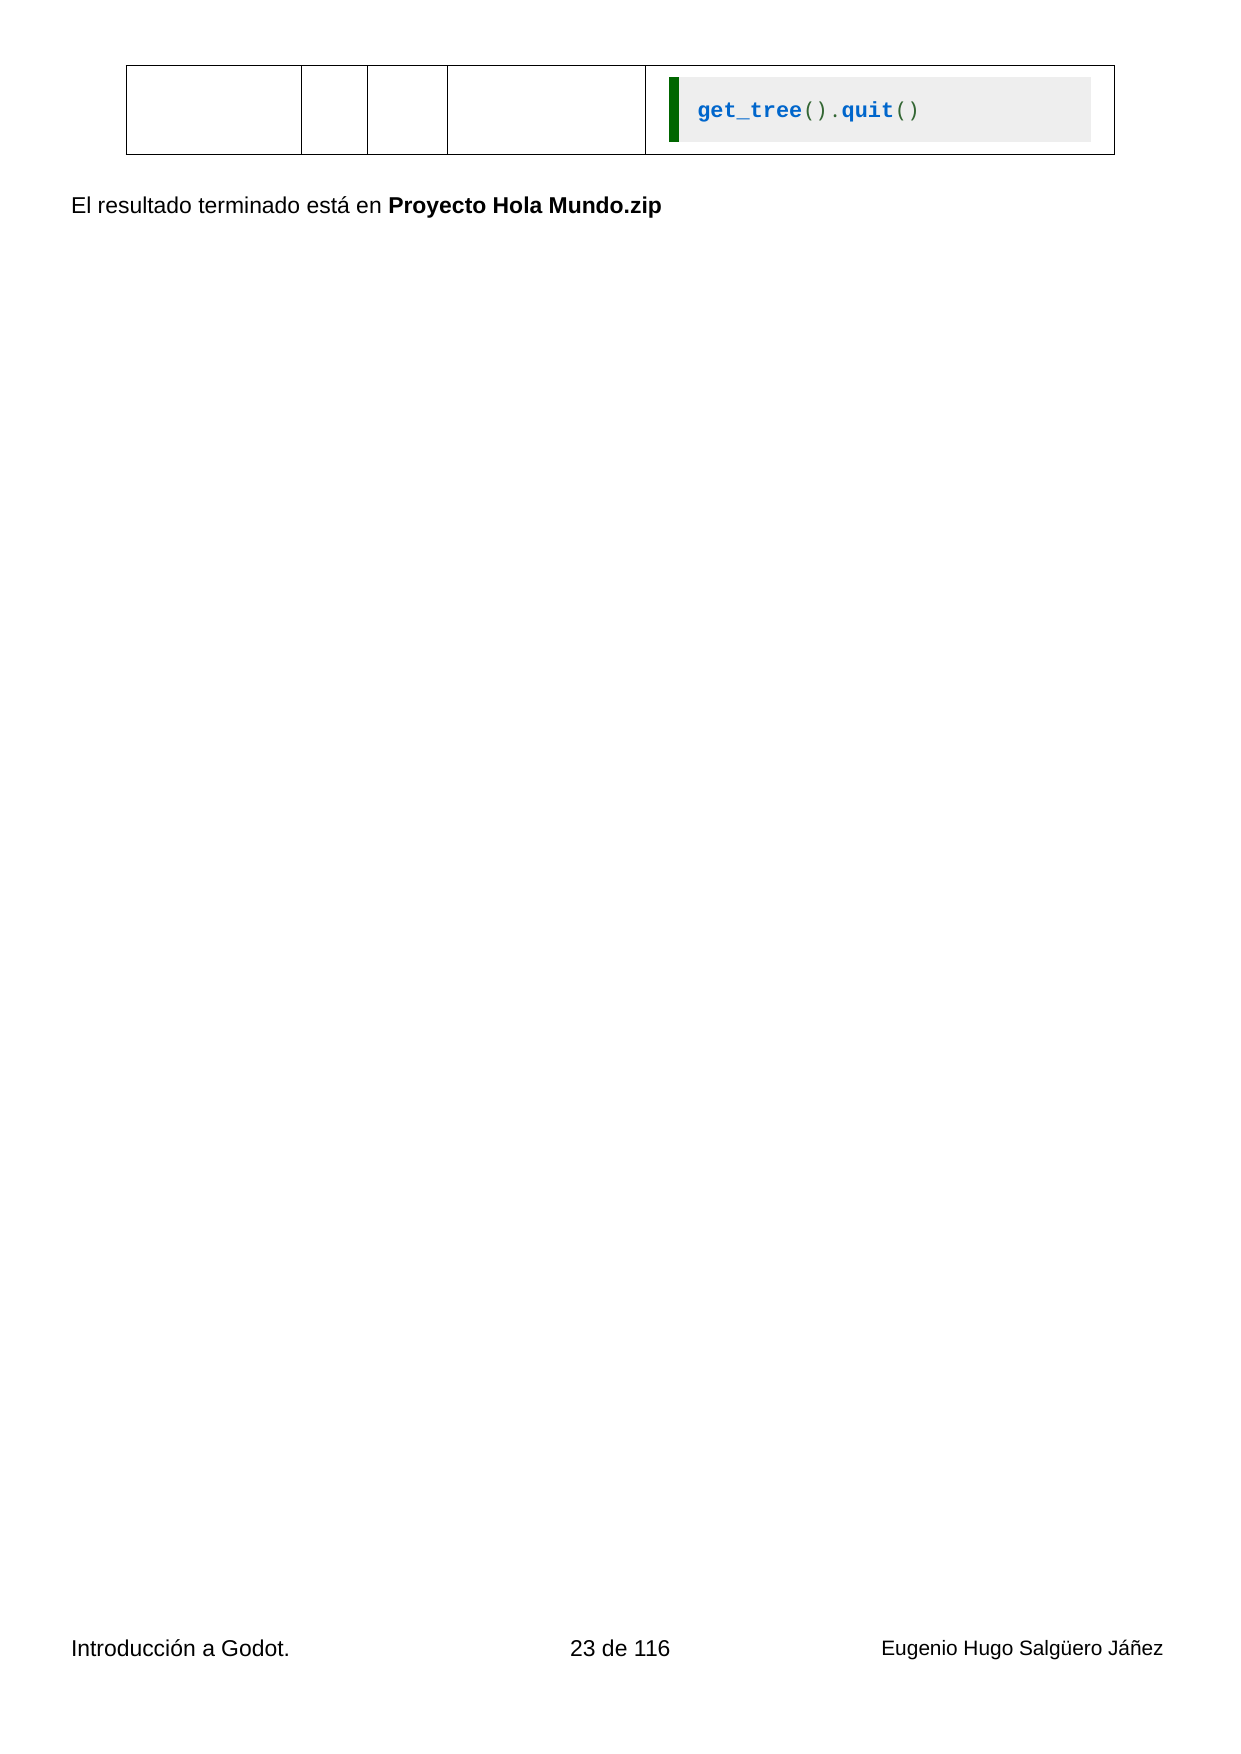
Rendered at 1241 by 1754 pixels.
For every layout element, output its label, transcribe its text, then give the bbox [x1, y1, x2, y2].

table_cell [448, 66, 645, 154]
table_cell [302, 66, 367, 154]
table_cell [127, 66, 301, 154]
table_cell [368, 66, 447, 154]
text El resultado terminado está en Proyecto Hola Mundo.zip [71, 192, 1169, 218]
table_cell get_tree().quit() [646, 66, 1114, 154]
